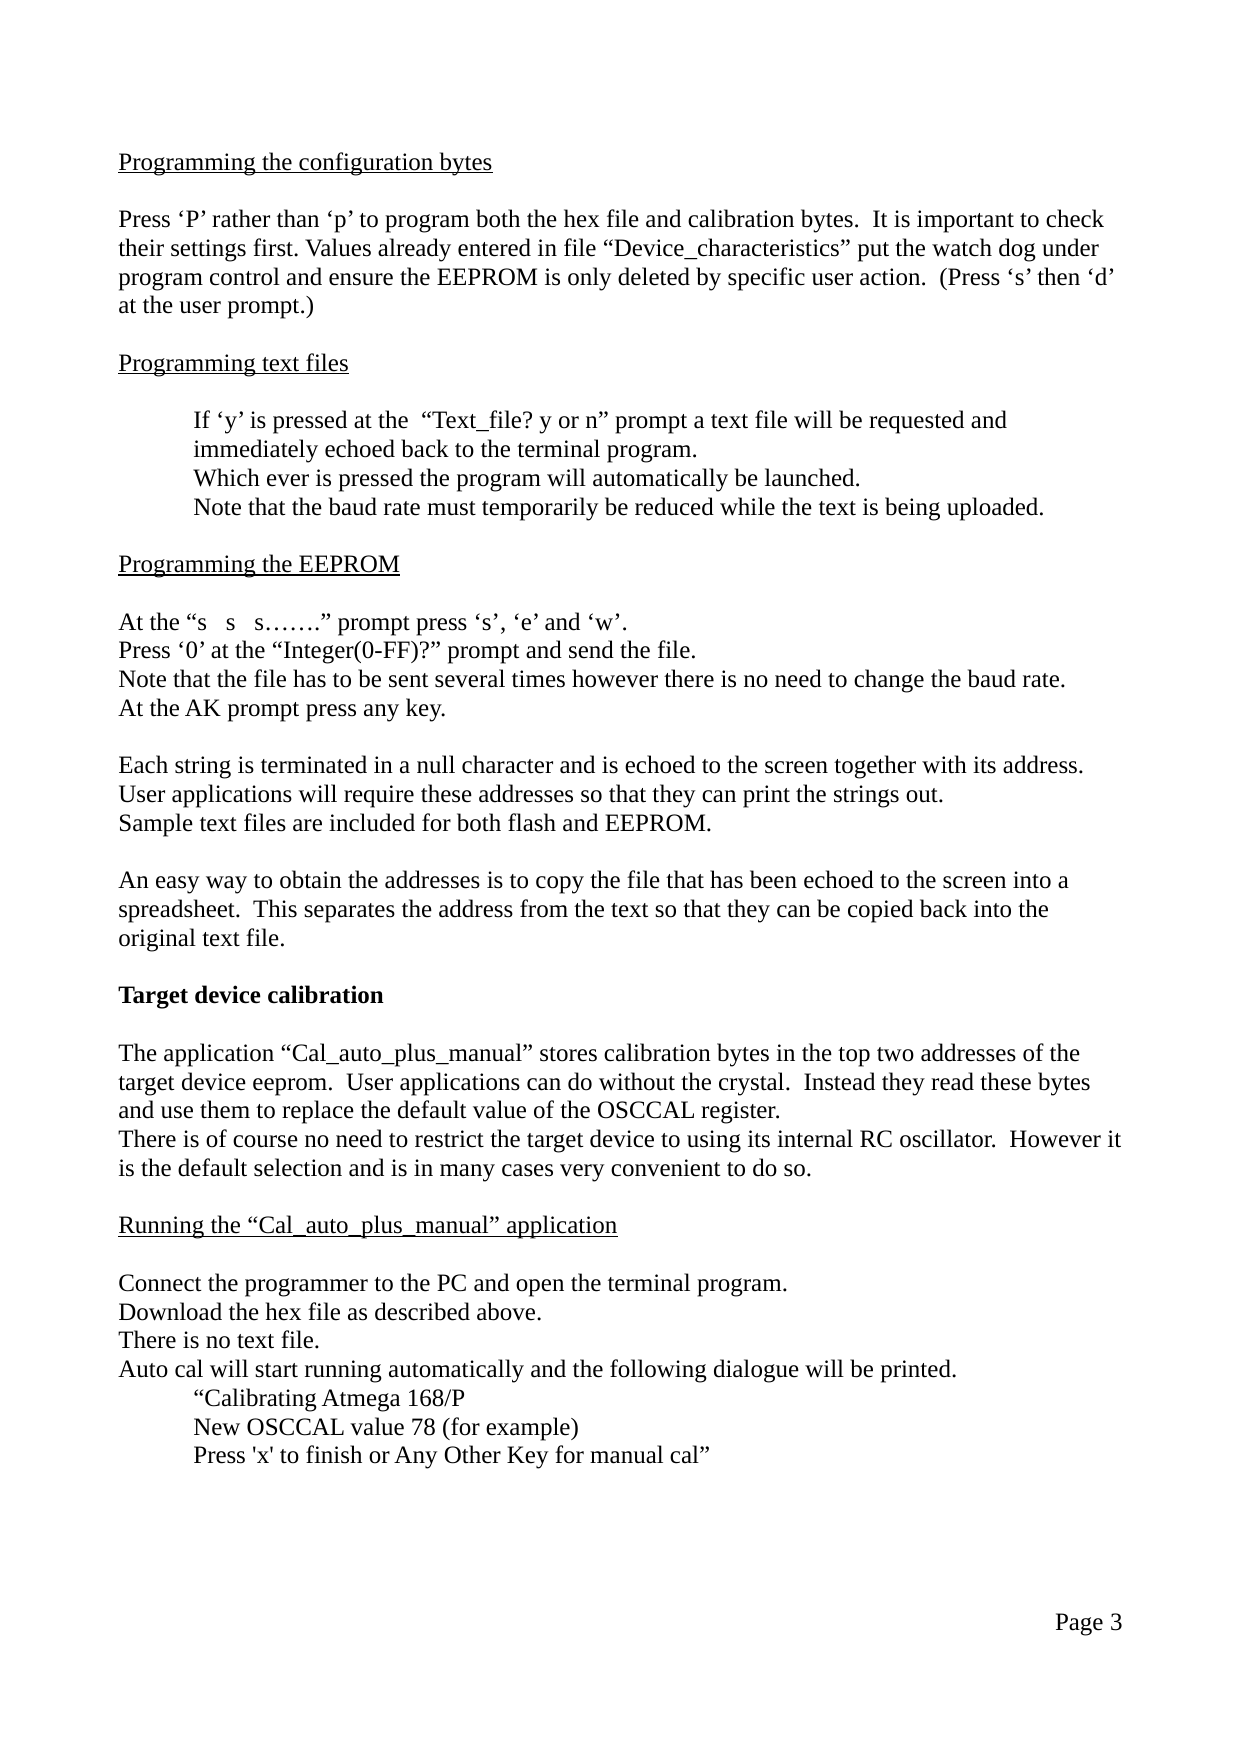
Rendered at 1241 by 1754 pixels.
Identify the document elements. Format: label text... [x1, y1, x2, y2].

text Each string is terminated in a null character and is echoed to the screen together with its address. [118, 751, 1122, 779]
text Programming text files [118, 348, 1122, 377]
text Download the hex file as described above. [118, 1297, 1122, 1326]
text At the AK prompt press any key. [118, 693, 1122, 722]
text Sample text files are included for both flash and EEPROM. [118, 808, 1122, 837]
text There is no text file. [118, 1326, 1122, 1354]
text Running the “Cal_auto_plus_manual” application [118, 1211, 1122, 1239]
text Target device calibration [118, 981, 1122, 1009]
text User applications will require these addresses so that they can print the strings out. [118, 779, 1122, 808]
text Note that the baud rate must temporarily be reduced while the text is being uploaded. [118, 492, 1122, 521]
text Auto cal will start running automatically and the following dialogue will be printed. [118, 1354, 1122, 1383]
text Which ever is pressed the program will automatically be launched. [118, 463, 1122, 492]
text There is of course no need to restrict the target device to using its internal RC oscillator. However it is the default selection and is in many cases very convenient to do so. [118, 1124, 1122, 1182]
text Press ‘P’ rather than ‘p’ to program both the hex file and calibration bytes. It is important to check their settings first. Values already entered in file “Device_characteristics” put the watch dog under program control and ensure the EEPROM is only deleted by specific user action. (Press ‘s’ then ‘d’ at the user prompt.) [118, 204, 1122, 319]
text Press 'x' to finish or Any Other Key for manual cal” [118, 1441, 1122, 1469]
text The application “Cal_auto_plus_manual” stores calibration bytes in the top two addresses of the target device eeprom. User applications can do without the crystal. Instead they read these bytes and use them to replace the default value of the OSCCAL register. [118, 1038, 1122, 1124]
text Programming the configuration bytes [118, 147, 1122, 176]
text New OSCCAL value 78 (for example) [118, 1412, 1122, 1441]
text An easy way to obtain the addresses is to copy the file that has been echoed to the screen into a spreadsheet. This separates the address from the text so that they can be copied back into the original text file. [118, 866, 1122, 952]
text Note that the file has to be sent several times however there is no need to change the baud rate. [118, 664, 1122, 693]
text Connect the programmer to the PC and open the terminal program. [118, 1268, 1122, 1297]
text Press ‘0’ at the “Integer(0-FF)?” prompt and send the file. [118, 636, 1122, 664]
text Programming the EEPROM [118, 549, 1122, 578]
text At the “s s s…….” prompt press ‘s’, ‘e’ and ‘w’. [118, 607, 1122, 636]
text If ‘y’ is pressed at the “Text_file? y or n” prompt a text file will be requested and immediately echoed back to the terminal program. [118, 406, 1122, 463]
text “Calibrating Atmega 168/P [118, 1383, 1122, 1412]
